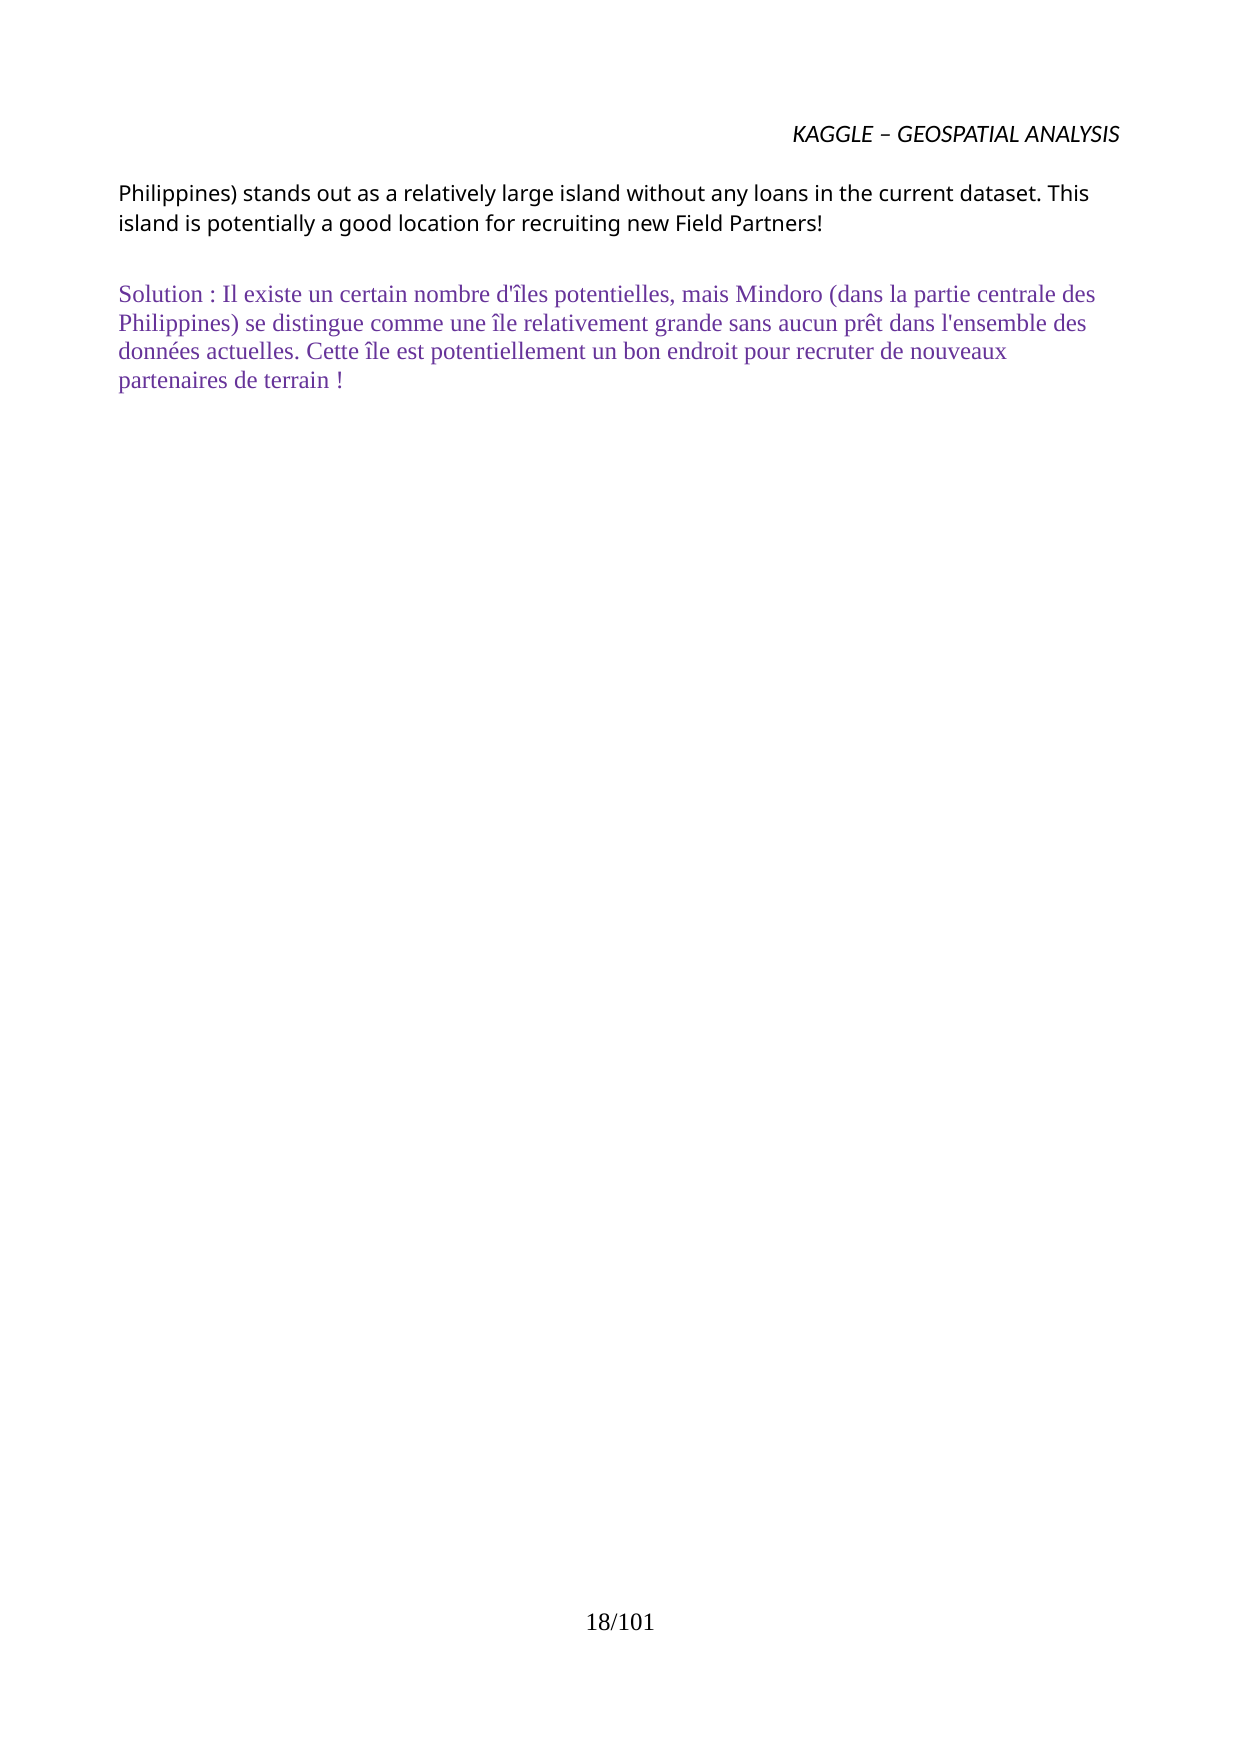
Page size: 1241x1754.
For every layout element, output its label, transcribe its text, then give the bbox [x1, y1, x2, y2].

text Philippines) stands out as a relatively large island without any loans in the current dataset. This island is potentially a good location for recruiting new Field Partners! [118, 178, 1122, 238]
text Solution : Il existe un certain nombre d'îles potentielles, mais Mindoro (dans la partie centrale des Philippines) se distingue comme une île relativement grande sans aucun prêt dans l'ensemble des données actuelles. Cette île est potentiellement un bon endroit pour recruter de nouveaux partenaires de terrain ! [118, 279, 1122, 394]
